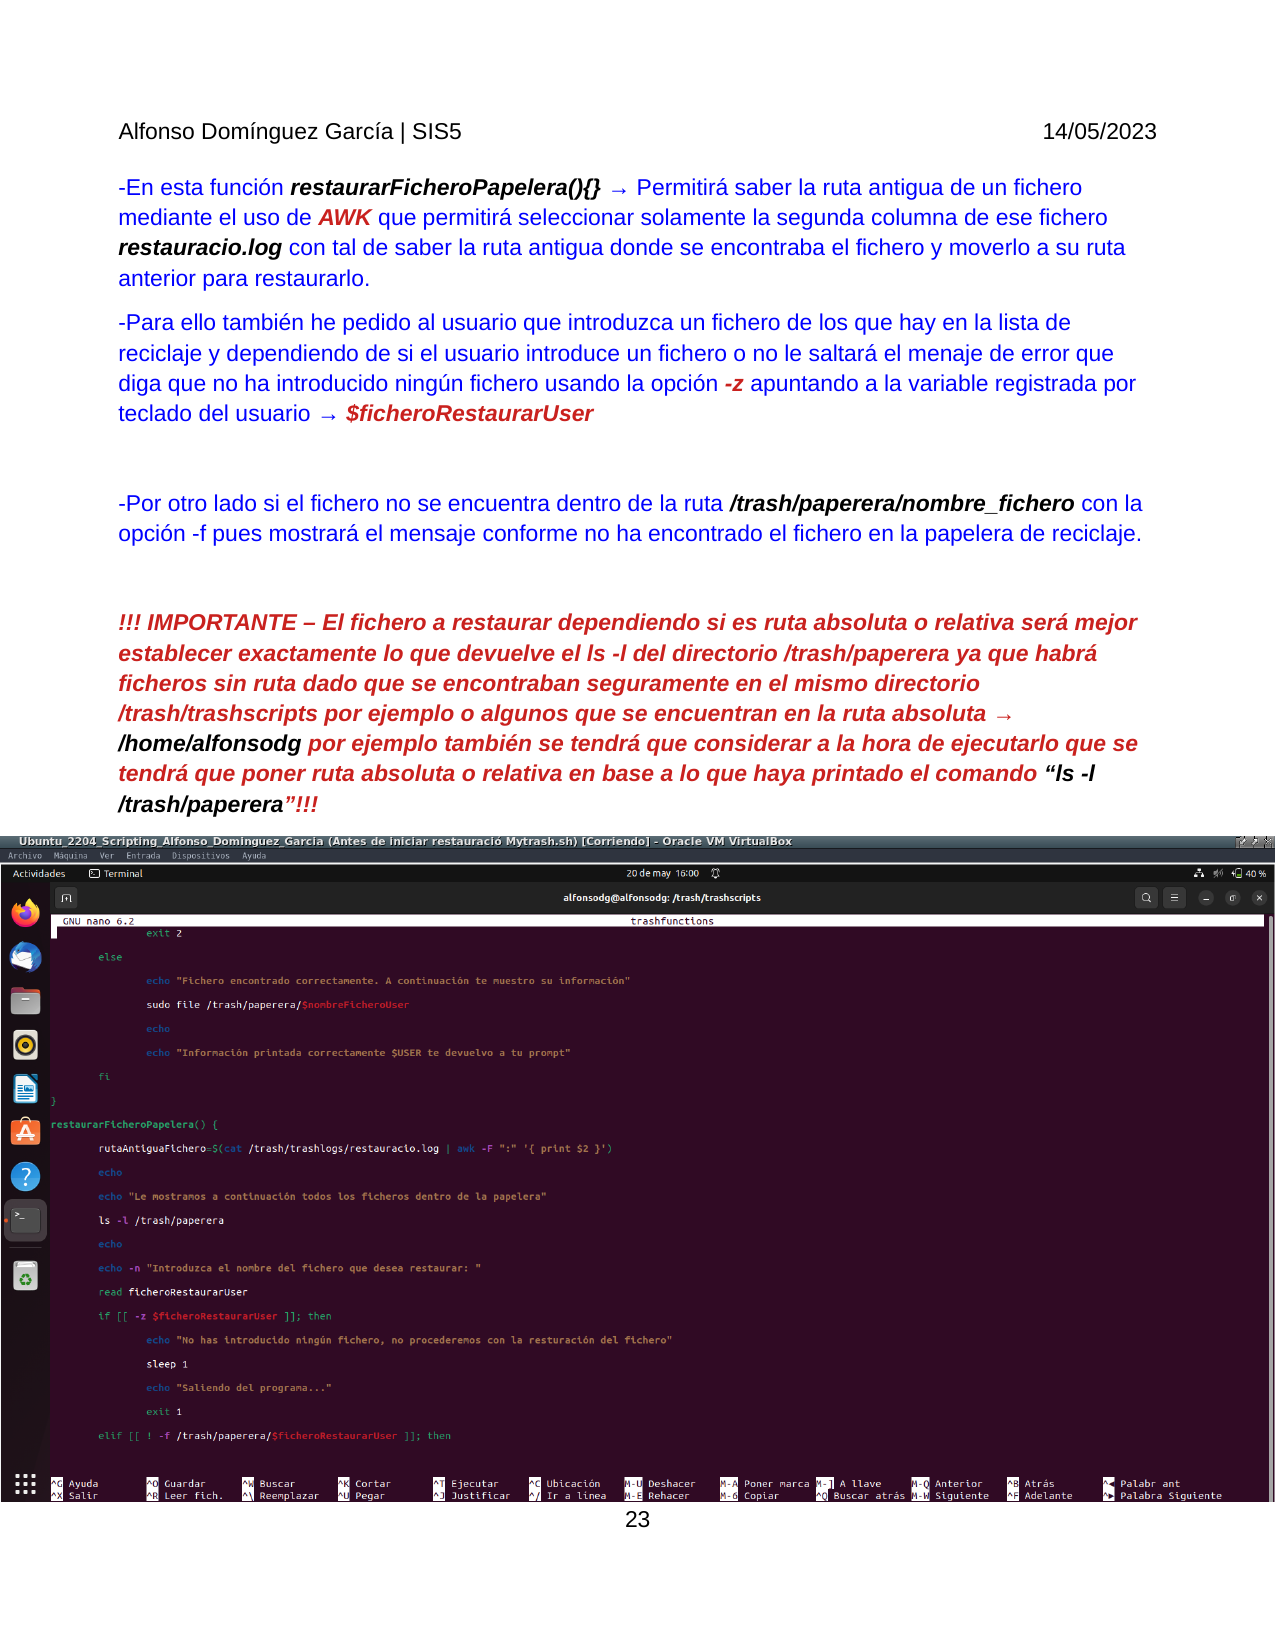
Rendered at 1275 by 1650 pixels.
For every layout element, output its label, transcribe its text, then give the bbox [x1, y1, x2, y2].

text -Por otro lado si el fichero no se encuentra dentro de la ruta /trash/paperera/nombre_fichero con la opción -f pues mostrará el mensaje conforme no ha encontrado el fichero en la papelera de reciclaje. [118, 489, 1157, 546]
text !!! IMPORTANTE – El fichero a restaurar dependiendo si es ruta absoluta o relativa será mejor establecer exactamente lo que devuelve el ls -l del directorio /trash/paperera ya que habrá ficheros sin ruta dado que se encontraban seguramente en el mismo directorio /trash/trashscripts por ejemplo o algunos que se encuentran en la ruta absoluta → /home/alfonsodg por ejemplo también se tendrá que considerar a la hora de ejecutarlo que se tendrá que poner ruta absoluta o relativa en base a lo que haya printado el comando “ls -l /trash/paperera”!!! [118, 609, 1157, 817]
picture [0, 836, 1275, 1502]
text -En esta función restaurarFicheroPapelera(){} → Permitirá saber la ruta antigua de un fichero mediante el uso de AWK que permitirá seleccionar solamente la segunda columna de ese fichero restauracio.log con tal de saber la ruta antigua donde se encontraba el fichero y moverlo a su ruta anterior para restaurarlo. [118, 174, 1157, 291]
text -Para ello también he pedido al usuario que introduzca un fichero de los que hay en la lista de reciclaje y dependiendo de si el usuario introduce un fichero o no le saltará el menaje de error que diga que no ha introducido ningún fichero usando la opción -z apuntando a la variable registrada por teclado del usuario → $ficheroRestaurarUser [118, 309, 1157, 426]
